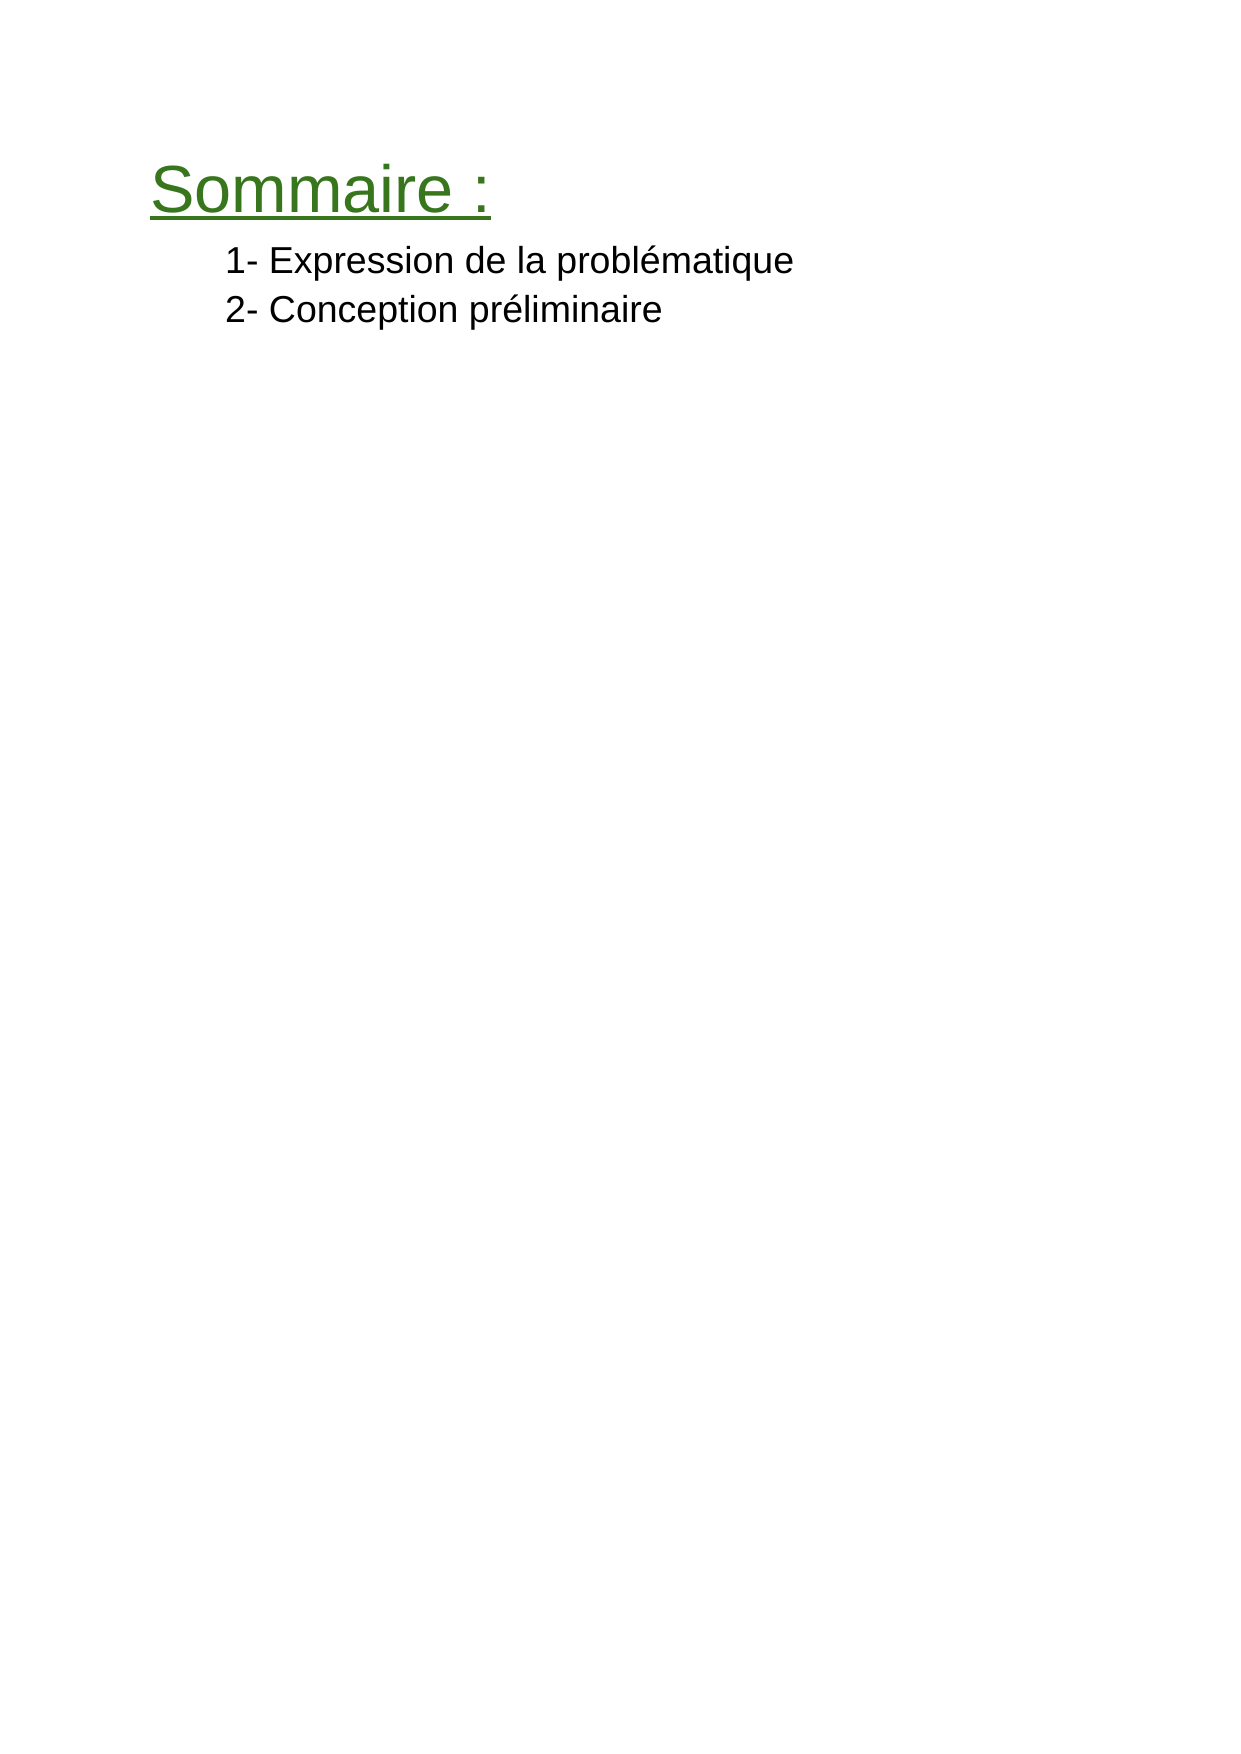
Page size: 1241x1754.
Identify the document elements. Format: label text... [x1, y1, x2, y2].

text Sommaire : [150, 150, 1090, 227]
text 1- Expression de la problématique [150, 238, 1090, 281]
text 2- Conception préliminaire [150, 288, 1090, 331]
